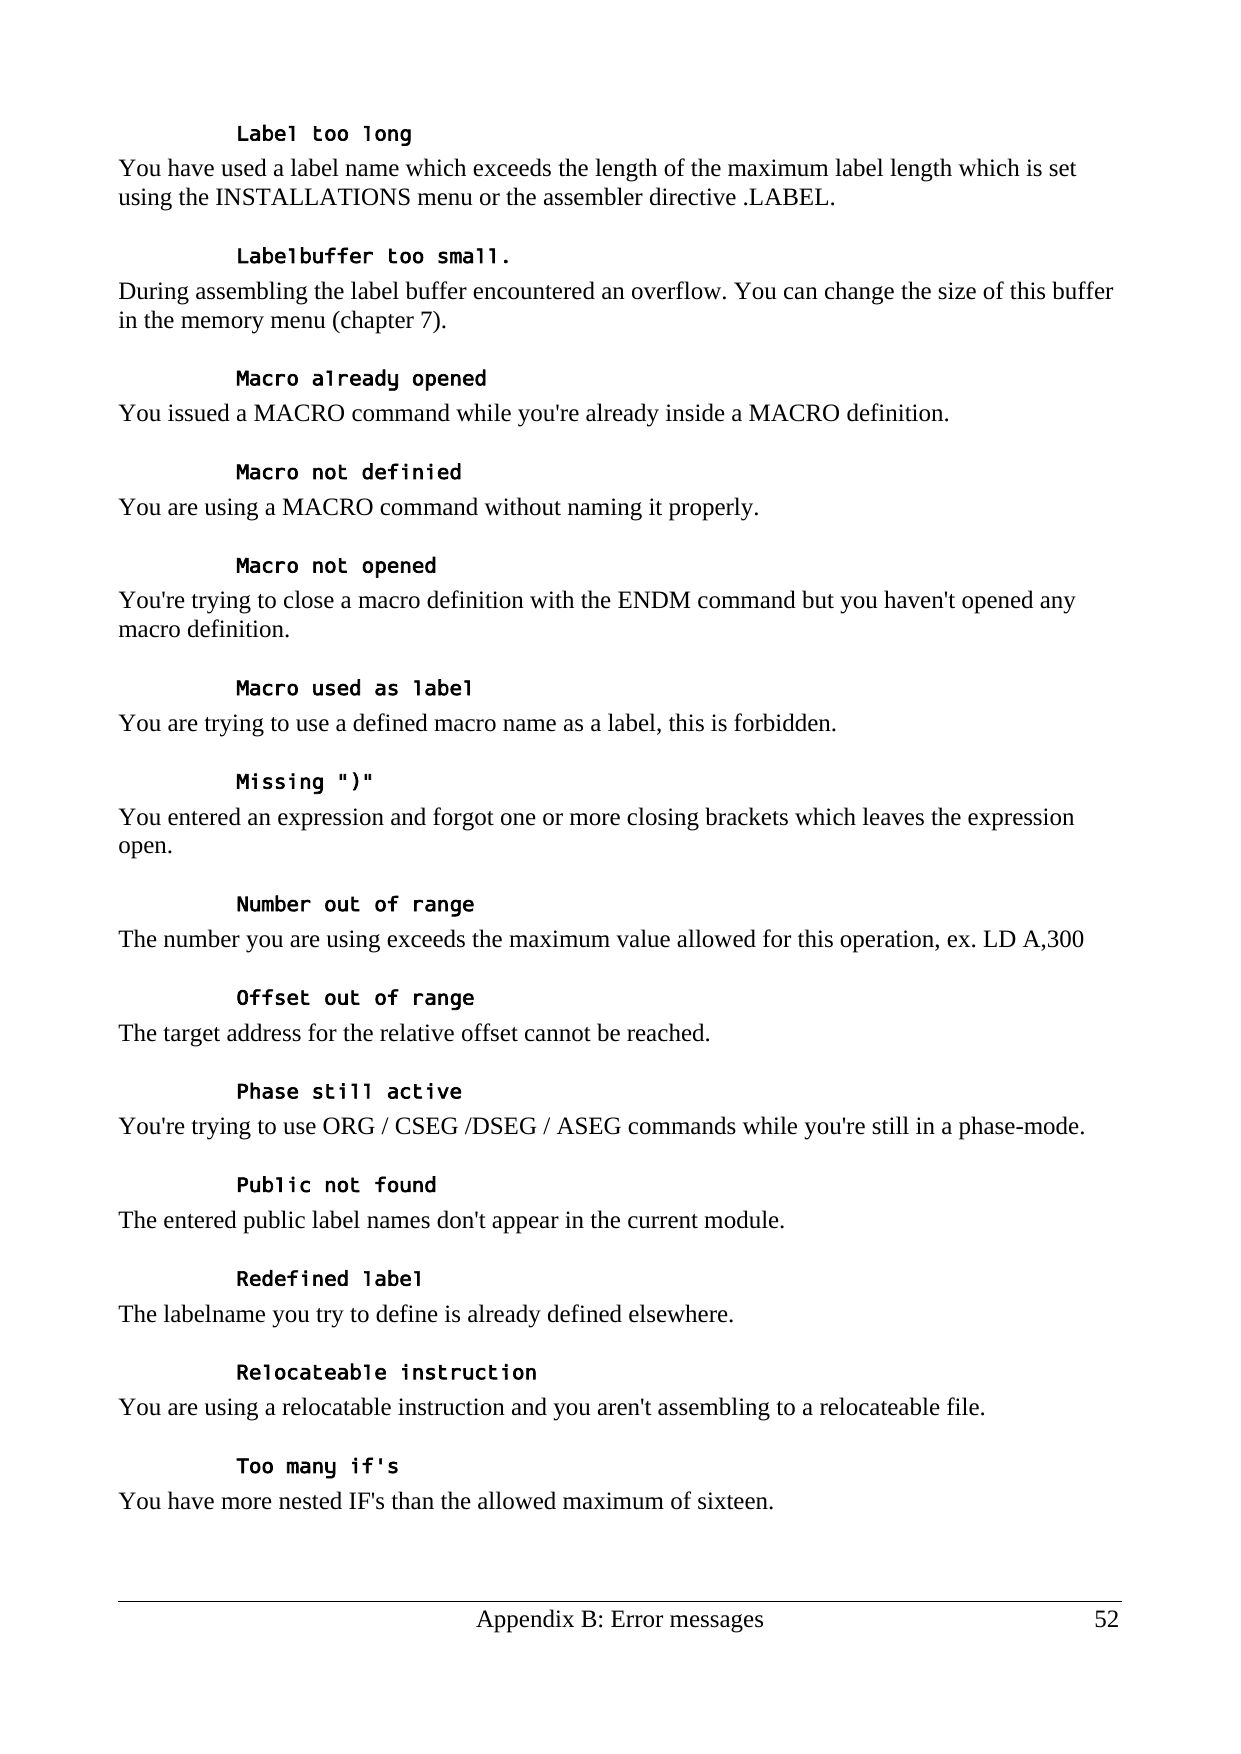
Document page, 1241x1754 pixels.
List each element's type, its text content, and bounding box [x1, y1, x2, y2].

text You entered an expression and forgot one or more closing brackets which leaves the expression open. [118, 802, 1122, 859]
subtitle Offset out of range [236, 982, 1122, 1011]
text You have more nested IF's than the allowed maximum of sixteen. [118, 1486, 1122, 1515]
text You're trying to close a macro definition with the ENDM command but you haven't opened any macro definition. [118, 586, 1122, 643]
subtitle Macro already opened [236, 363, 1122, 392]
subtitle Labelbuffer too small. [236, 241, 1122, 269]
text You issued a MACRO command while you're already inside a MACRO definition. [118, 398, 1122, 427]
text During assembling the label buffer encountered an overflow. You can change the size of this buffer in the memory menu (chapter 7). [118, 276, 1122, 333]
subtitle Missing ")" [236, 766, 1122, 795]
subtitle Label too long [236, 118, 1122, 147]
subtitle Macro not opened [236, 550, 1122, 579]
text You are using a relocatable instruction and you aren't assembling to a relocateable file. [118, 1392, 1122, 1421]
subtitle Number out of range [236, 889, 1122, 918]
subtitle Relocateable instruction [236, 1357, 1122, 1386]
subtitle Public not found [236, 1169, 1122, 1198]
subtitle Too many if's [236, 1451, 1122, 1479]
text The labelname you try to define is already defined elsewhere. [118, 1299, 1122, 1327]
text You are using a MACRO command without naming it properly. [118, 492, 1122, 521]
text The entered public label names don't appear in the current module. [118, 1205, 1122, 1234]
text The target address for the relative offset cannot be reached. [118, 1018, 1122, 1046]
subtitle Redefined label [236, 1263, 1122, 1292]
subtitle Macro used as label [236, 673, 1122, 702]
text You have used a label name which exceeds the length of the maximum label length which is set using the INSTALLATIONS menu or the assembler directive .LABEL. [118, 153, 1122, 211]
text The number you are using exceeds the maximum value allowed for this operation, ex. LD A,300 [118, 924, 1122, 953]
text You are trying to use a defined macro name as a label, this is forbidden. [118, 708, 1122, 737]
subtitle Macro not definied [236, 457, 1122, 486]
subtitle Phase still active [236, 1076, 1122, 1105]
text You're trying to use ORG / CSEG /DSEG / ASEG commands while you're still in a phase-mode. [118, 1111, 1122, 1140]
